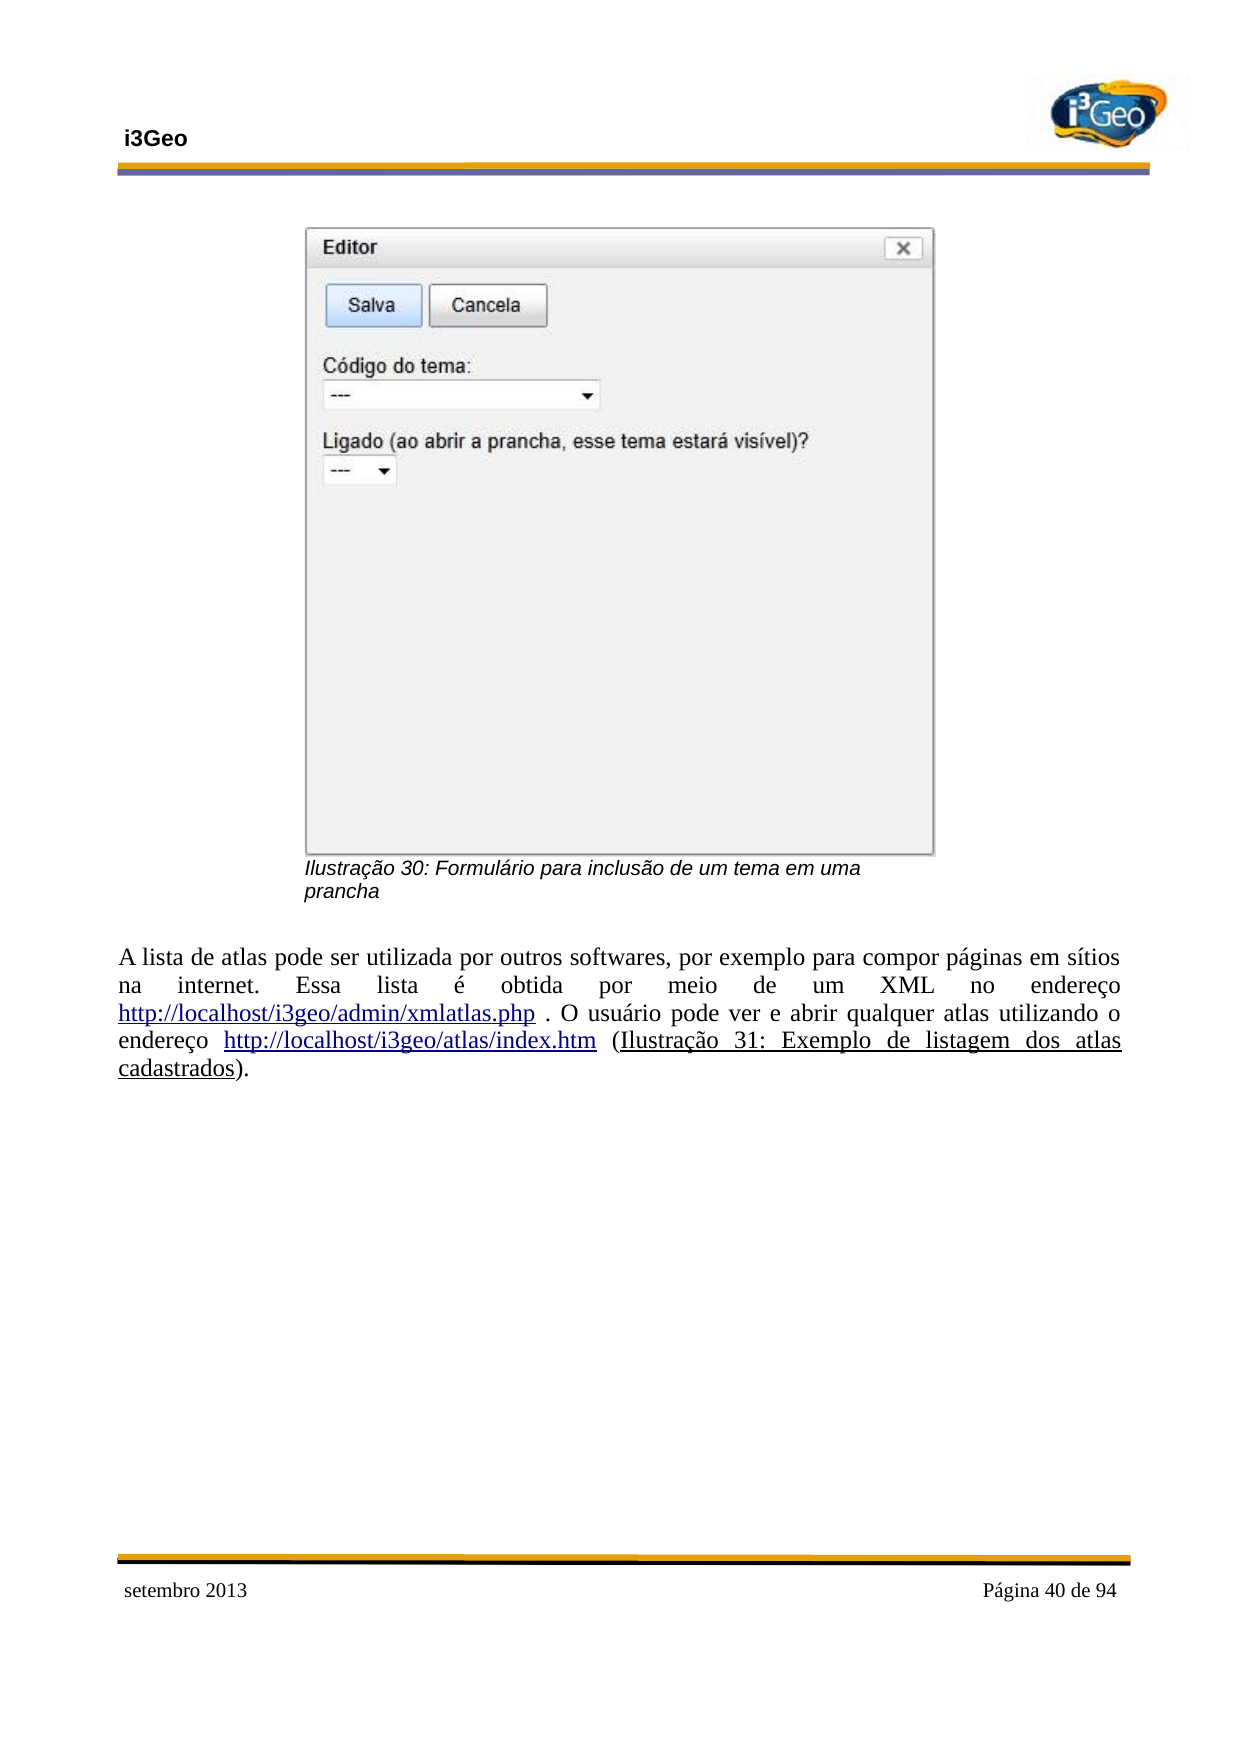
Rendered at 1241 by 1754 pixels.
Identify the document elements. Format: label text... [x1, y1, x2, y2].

text A lista de atlas pode ser utilizada por outros softwares, por exemplo para compor páginas em sítios na internet. Essa lista é obtida por meio de um XML no endereço http://localhost/i3geo/admin/xmlatlas.php . O usuário pode ver e abrir qualquer atlas utilizando o endereço http://localhost/i3geo/atlas/index.htm (Ilustração 31: Exemplo de listagem dos atlas cadastrados). [118, 943, 1122, 1082]
picture [1025, 74, 1191, 151]
text Ilustração 30: Formulário para inclusão de um tema em uma prancha [304, 857, 936, 903]
picture [304, 227, 936, 857]
